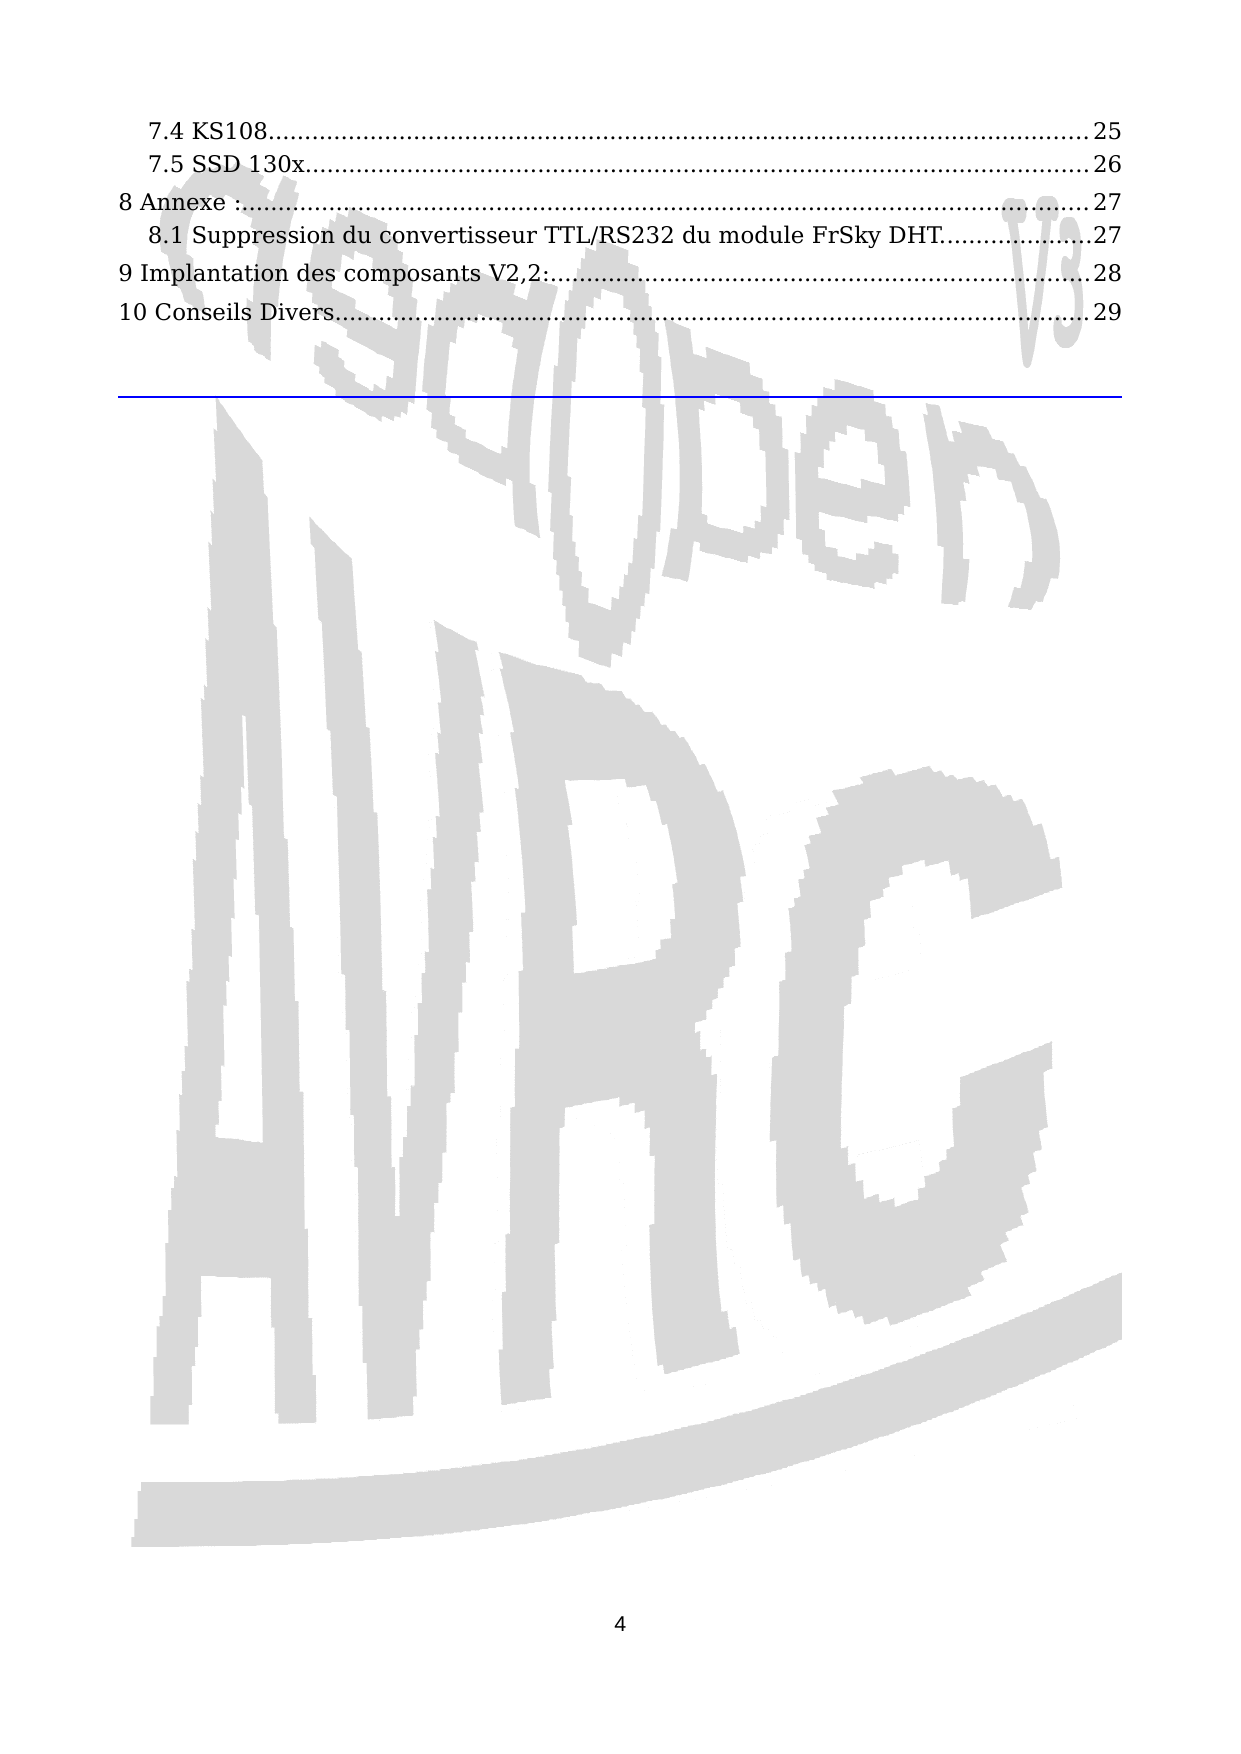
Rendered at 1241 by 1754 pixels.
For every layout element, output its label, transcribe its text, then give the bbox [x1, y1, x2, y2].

text 8.1 Suppression du convertisseur TTL/RS232 du module FrSky DHT. 27 [148, 222, 1122, 248]
text 7.5 SSD 130x 26 [148, 151, 1122, 177]
text 9 Implantation des composants V2,2: 28 [118, 260, 1122, 287]
text 10 Conseils Divers 29 [118, 299, 1122, 325]
text 7.4 KS108 25 [148, 118, 1122, 145]
text 8 Annexe : 27 [118, 189, 1122, 216]
